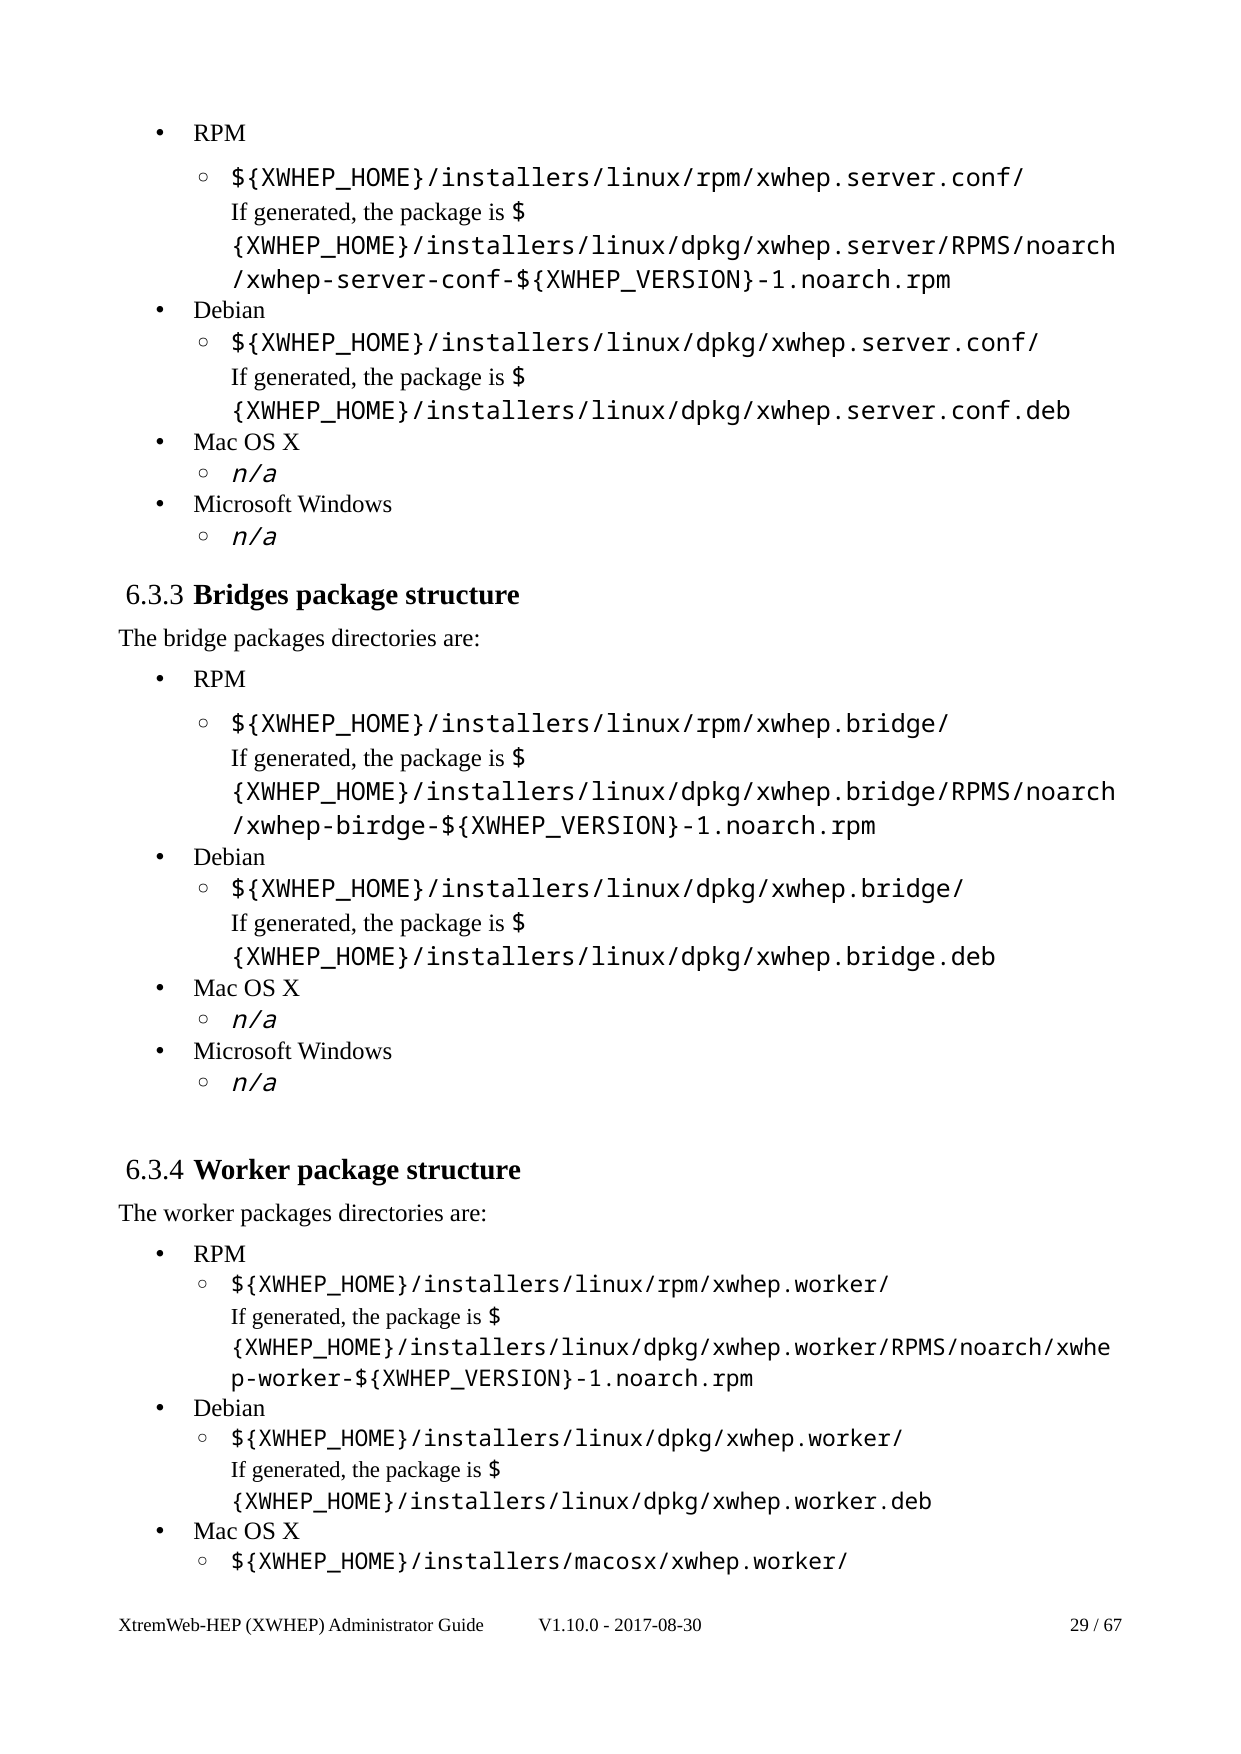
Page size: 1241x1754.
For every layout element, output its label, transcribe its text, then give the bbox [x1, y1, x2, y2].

list ${XWHEP_HOME}/installers/linux/rpm/xwhep.worker/ If generated, the package is ${XWHEP_HOME}/installers/linux/dpkg/xwhep.worker/RPMS/noarch/xwhep-worker-${XWHEP_VERSION}-1.noarch.rpm [193, 1268, 1122, 1393]
list n/a [193, 1002, 1122, 1036]
list RPM [156, 1239, 1122, 1268]
list ${XWHEP_HOME}/installers/macosx/xwhep.worker/ [193, 1544, 1122, 1576]
list Mac OS X [156, 427, 1122, 455]
list n/a [193, 455, 1122, 489]
list Mac OS X [156, 973, 1122, 1002]
list ${XWHEP_HOME}/installers/linux/dpkg/xwhep.worker/ If generated, the package is ${XWHEP_HOME}/installers/linux/dpkg/xwhep.worker.deb [193, 1422, 1122, 1516]
list Debian [156, 1393, 1122, 1422]
list Debian [156, 842, 1122, 871]
list Microsoft Windows [156, 489, 1122, 518]
list ${XWHEP_HOME}/installers/linux/rpm/xwhep.bridge/ If generated, the package is ${XWHEP_HOME}/installers/linux/dpkg/xwhep.bridge/RPMS/noarch/xwhep-birdge-${XWHEP_VERSION}-1.noarch.rpm [193, 706, 1122, 842]
list RPM [156, 664, 1122, 693]
list ${XWHEP_HOME}/installers/linux/dpkg/xwhep.bridge/ If generated, the package is ${XWHEP_HOME}/installers/linux/dpkg/xwhep.bridge.deb [193, 871, 1122, 973]
list n/a [193, 1064, 1122, 1098]
text The bridge packages directories are: [118, 623, 1122, 652]
list ${XWHEP_HOME}/installers/linux/rpm/xwhep.server.conf/ If generated, the package is ${XWHEP_HOME}/installers/linux/dpkg/xwhep.server/RPMS/noarch/xwhep-server-conf-${XWHEP_VERSION}-1.noarch.rpm [193, 159, 1122, 296]
list RPM [156, 118, 1122, 147]
subtitle Worker package structure [118, 1152, 1122, 1186]
subtitle Bridges package structure [118, 577, 1122, 611]
list Debian [156, 296, 1122, 324]
text The worker packages directories are: [118, 1198, 1122, 1227]
list Mac OS X [156, 1516, 1122, 1544]
list n/a [193, 518, 1122, 552]
list ${XWHEP_HOME}/installers/linux/dpkg/xwhep.server.conf/ If generated, the package is ${XWHEP_HOME}/installers/linux/dpkg/xwhep.server.conf.deb [193, 324, 1122, 427]
list Microsoft Windows [156, 1036, 1122, 1064]
